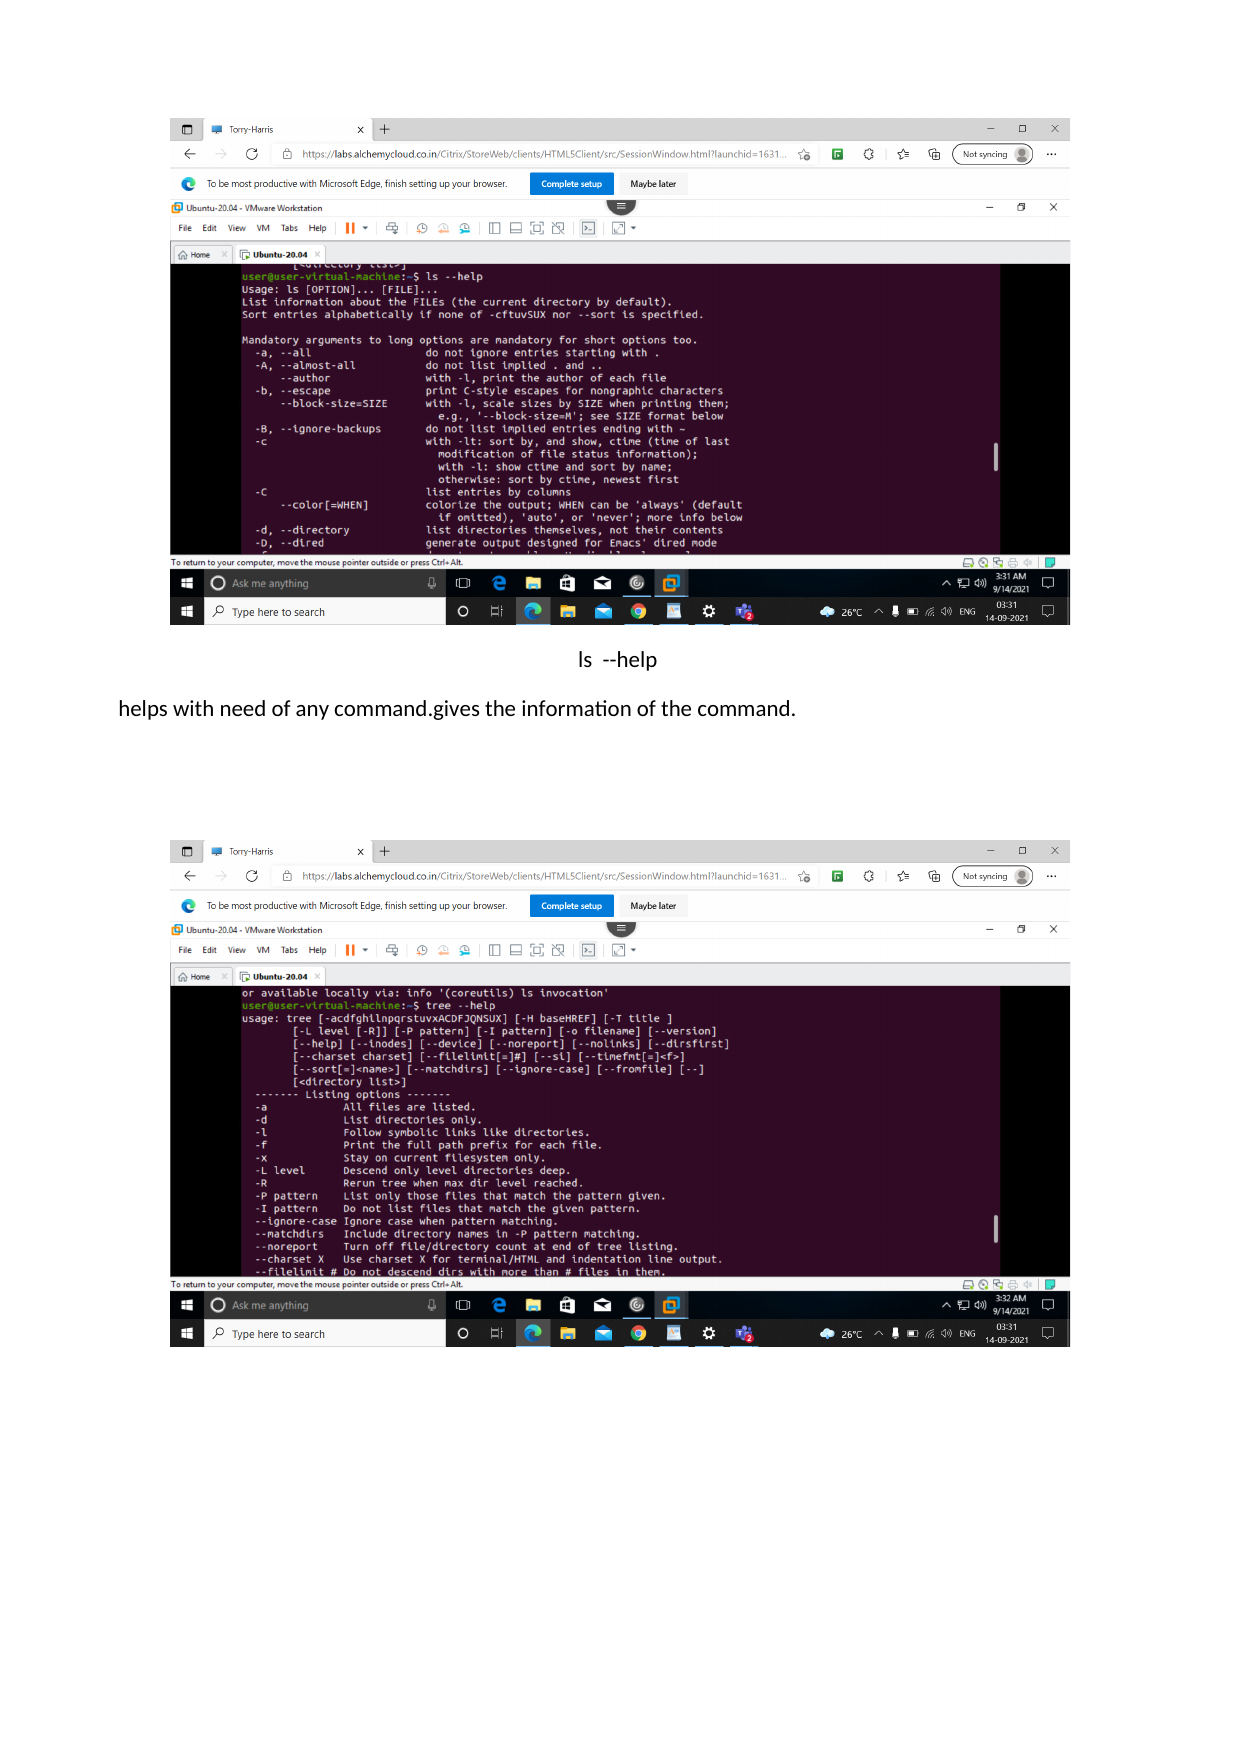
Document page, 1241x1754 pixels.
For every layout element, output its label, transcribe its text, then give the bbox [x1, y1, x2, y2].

text ls --help [118, 645, 1122, 673]
text helps with need of any command.gives the information of the command. [118, 694, 1122, 722]
